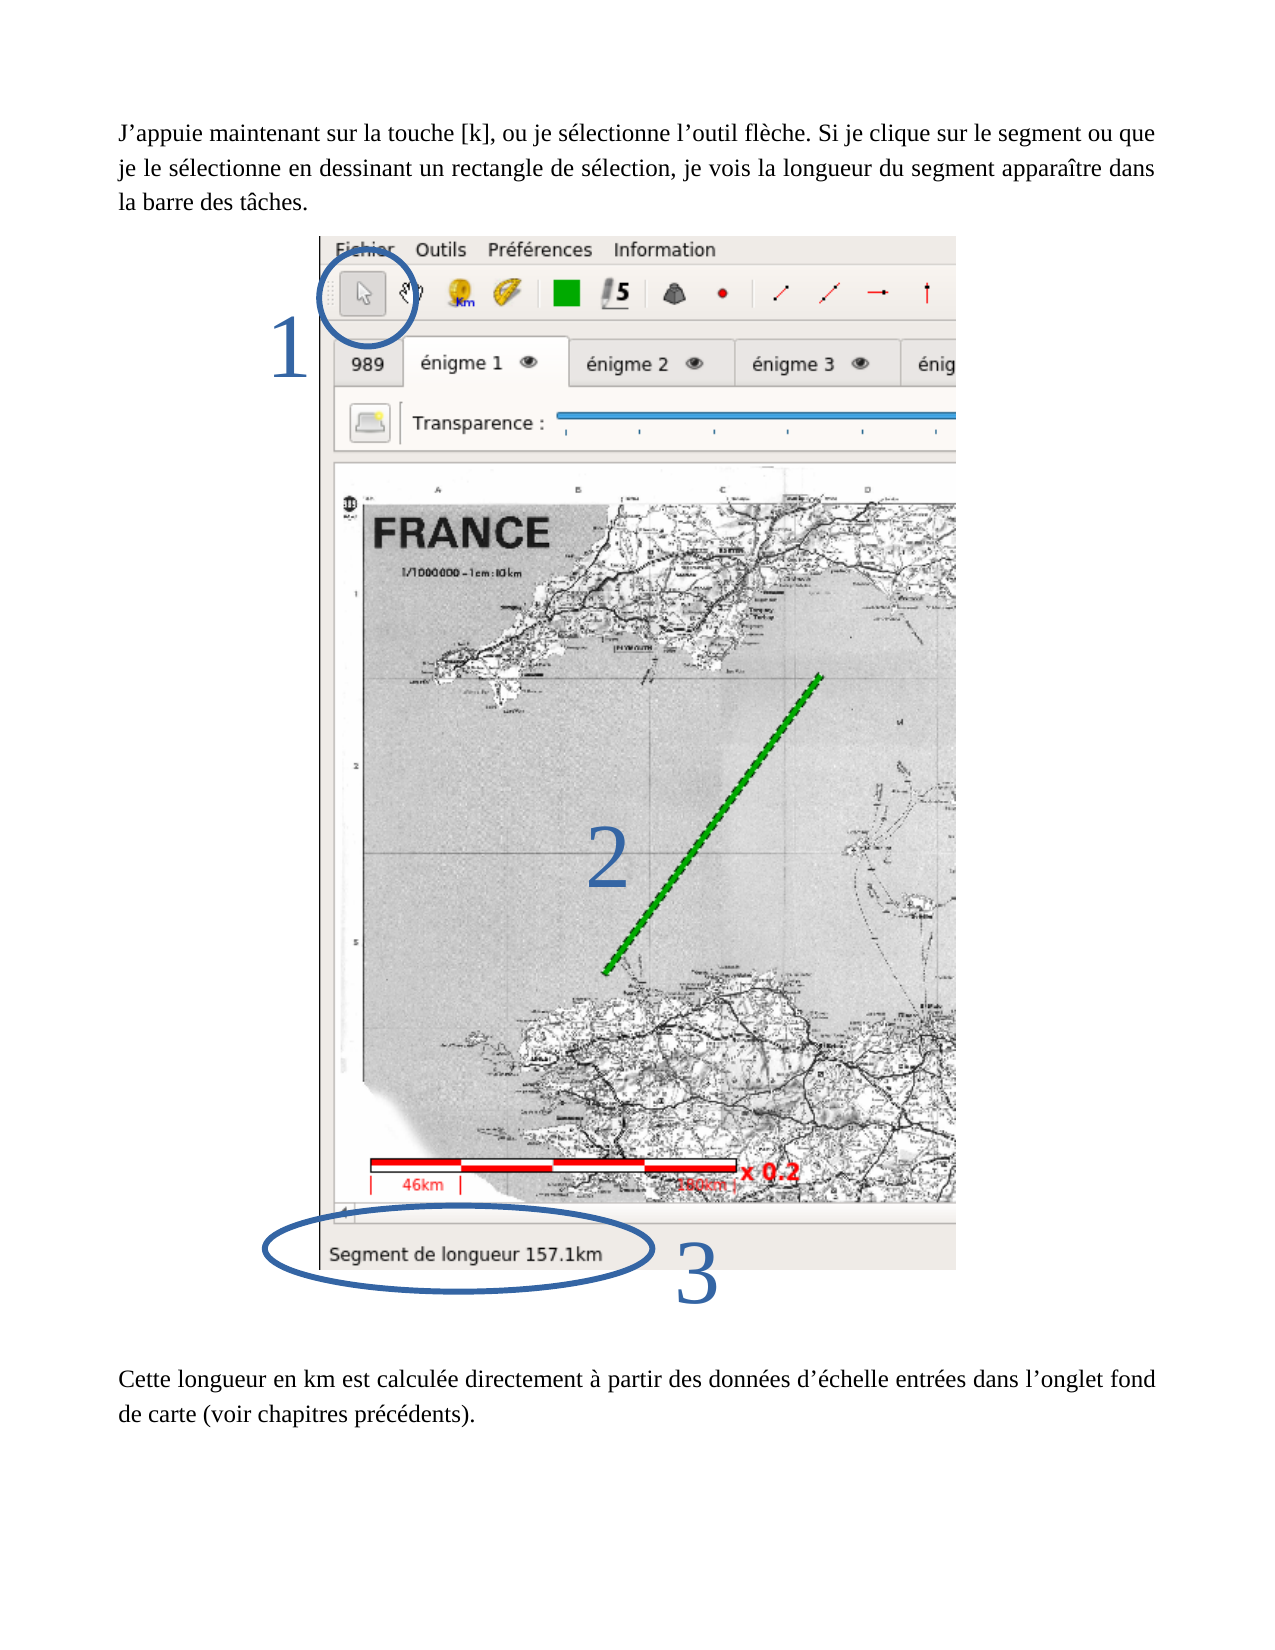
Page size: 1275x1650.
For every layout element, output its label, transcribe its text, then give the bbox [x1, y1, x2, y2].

picture [323, 253, 413, 343]
text Cette longueur en km est calculée directement à partir des données d’échelle entrées dans l’onglet fond de carte (voir chapitres précédents). [118, 1364, 1157, 1428]
text J’appuie maintenant sur la touche [k], ou je sélectionne l’outil flèche. Si je clique sur le segment ou que je le sélectionne en dessinant un rectangle de sélection, je vois la longueur du segment apparaître dans la barre des tâches. [118, 118, 1157, 216]
picture [319, 1209, 649, 1270]
picture [319, 236, 956, 1270]
